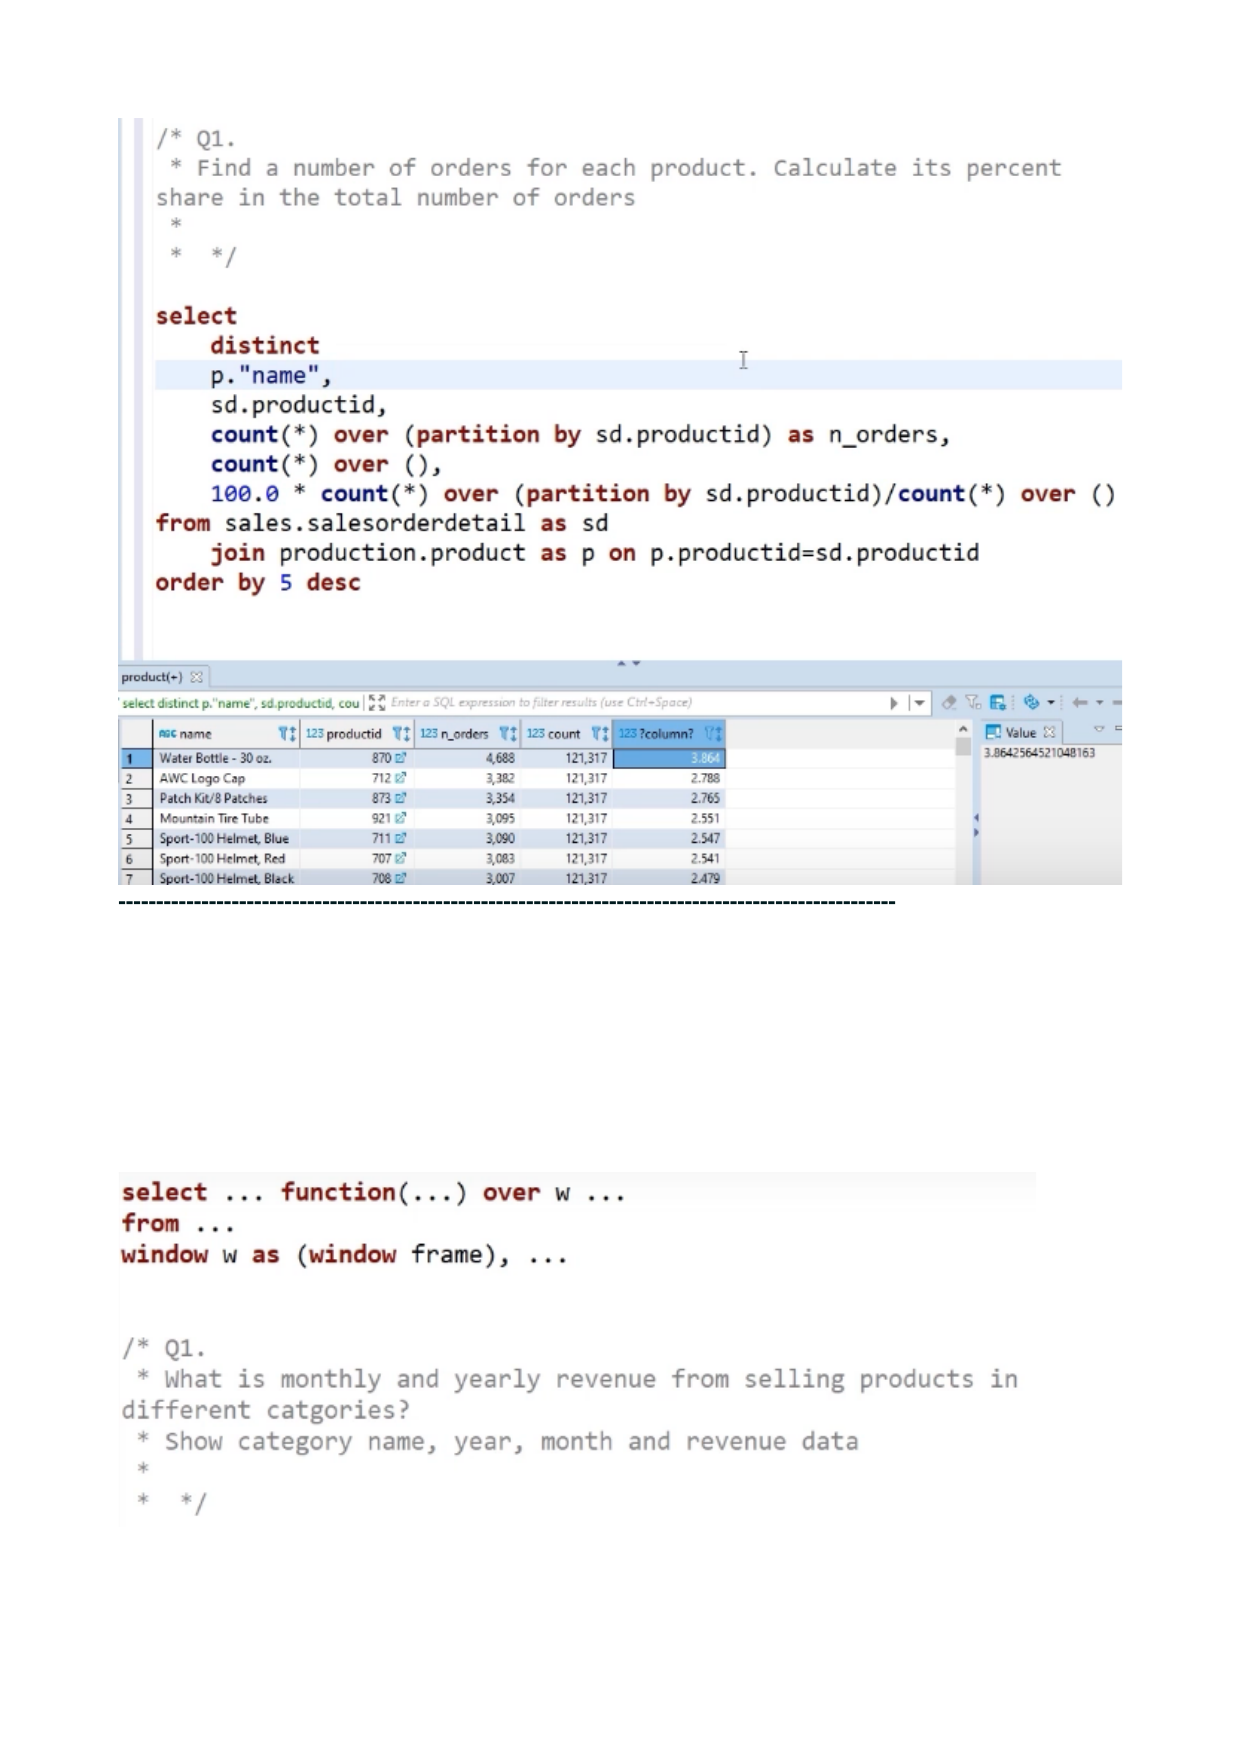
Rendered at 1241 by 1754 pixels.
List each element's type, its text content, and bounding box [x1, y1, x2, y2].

picture [118, 1172, 1037, 1527]
text ------------------------------------------------------------------------------------------------------- [118, 885, 1122, 916]
picture [118, 118, 1123, 885]
